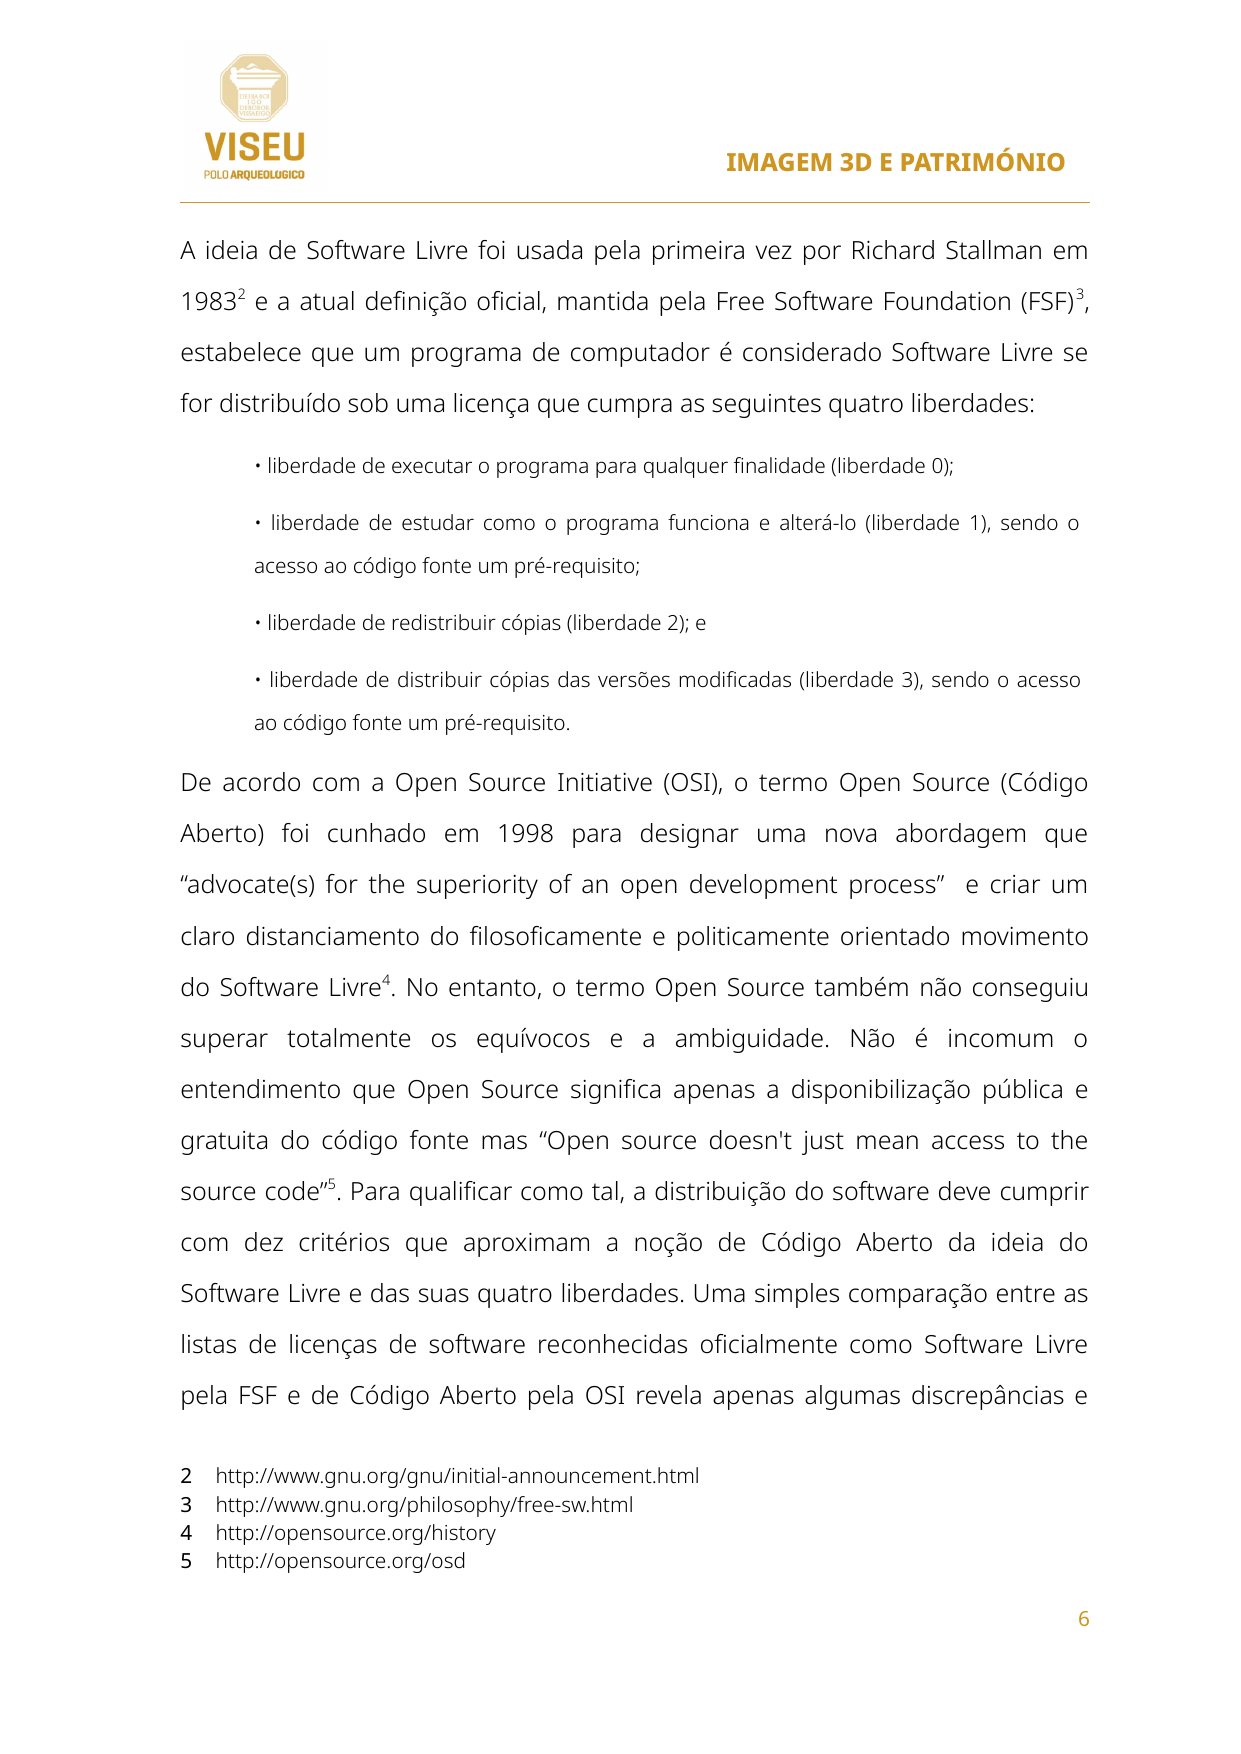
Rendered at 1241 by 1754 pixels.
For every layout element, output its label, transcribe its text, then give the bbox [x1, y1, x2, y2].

text A ideia de Software Livre foi usada pela primeira vez por Richard Stallman em 1983 e a atual definição oficial, mantida pela Free Software Foundation (FSF), estabelece que um programa de computador é considerado Software Livre se for distribuído sob uma licença que cumpra as seguintes quatro liberdades: [180, 232, 1090, 419]
text http://opensource.org/history [180, 1518, 1090, 1547]
text • liberdade de distribuir cópias das versões modificadas (liberdade 3), sendo o acesso ao código fonte um pré-requisito. [180, 665, 1090, 736]
text http://opensource.org/osd [180, 1547, 1090, 1575]
text • liberdade de redistribuir cópias (liberdade 2); e [180, 608, 1090, 637]
text • liberdade de executar o programa para qualquer finalidade (liberdade 0); [180, 451, 1090, 479]
text De acordo com a Open Source Initiative (OSI), o termo Open Source (Código Aberto) foi cunhado em 1998 para designar uma nova abordagem que “advocate(s) for the superiority of an open development process” e criar um claro distanciamento do filosoficamente e politicamente orientado movimento do Software Livre. No entanto, o termo Open Source também não conseguiu superar totalmente os equívocos e a ambiguidade. Não é incomum o entendimento que Open Source significa apenas a disponibilização pública e gratuita do código fonte mas “Open source doesn't just mean access to the source code”. Para qualificar como tal, a distribuição do software deve cumprir com dez critérios que aproximam a noção de Código Aberto da ideia do Software Livre e das suas quatro liberdades. Uma simples comparação entre as listas de licenças de software reconhecidas oficialmente como Software Livre pela FSF e de Código Aberto pela OSI revela apenas algumas discrepâncias e [180, 765, 1090, 1412]
text http://www.gnu.org/philosophy/free-sw.html [180, 1490, 1090, 1518]
text http://www.gnu.org/gnu/initial-announcement.html [180, 1461, 1090, 1490]
text • liberdade de estudar como o programa funciona e alterá-lo (liberdade 1), sendo o acesso ao código fonte um pré-requisito; [180, 508, 1090, 579]
